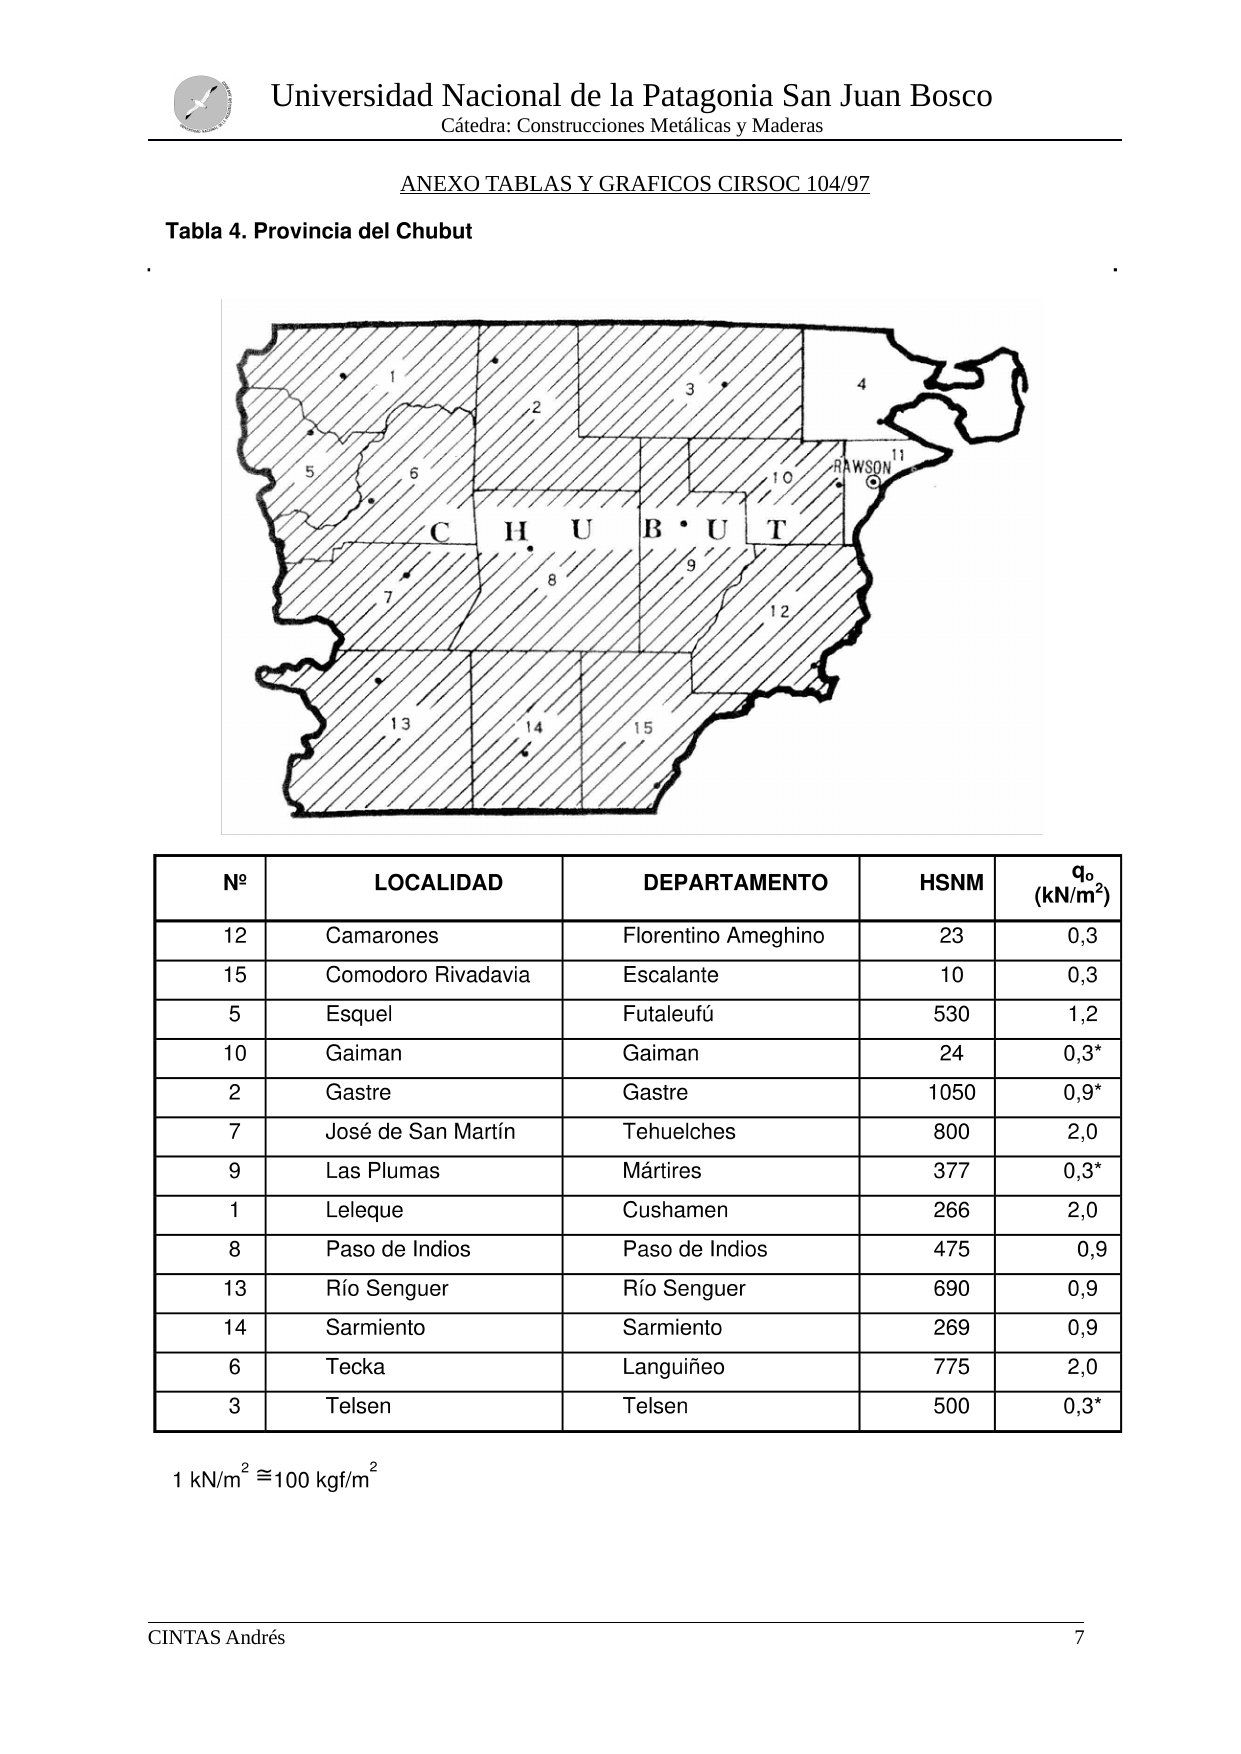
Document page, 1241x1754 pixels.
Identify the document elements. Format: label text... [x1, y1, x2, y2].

picture [173, 75, 233, 134]
picture [147, 222, 1123, 1492]
text ANEXO TABLAS Y GRAFICOS CIRSOC 104/97 [148, 170, 1122, 196]
